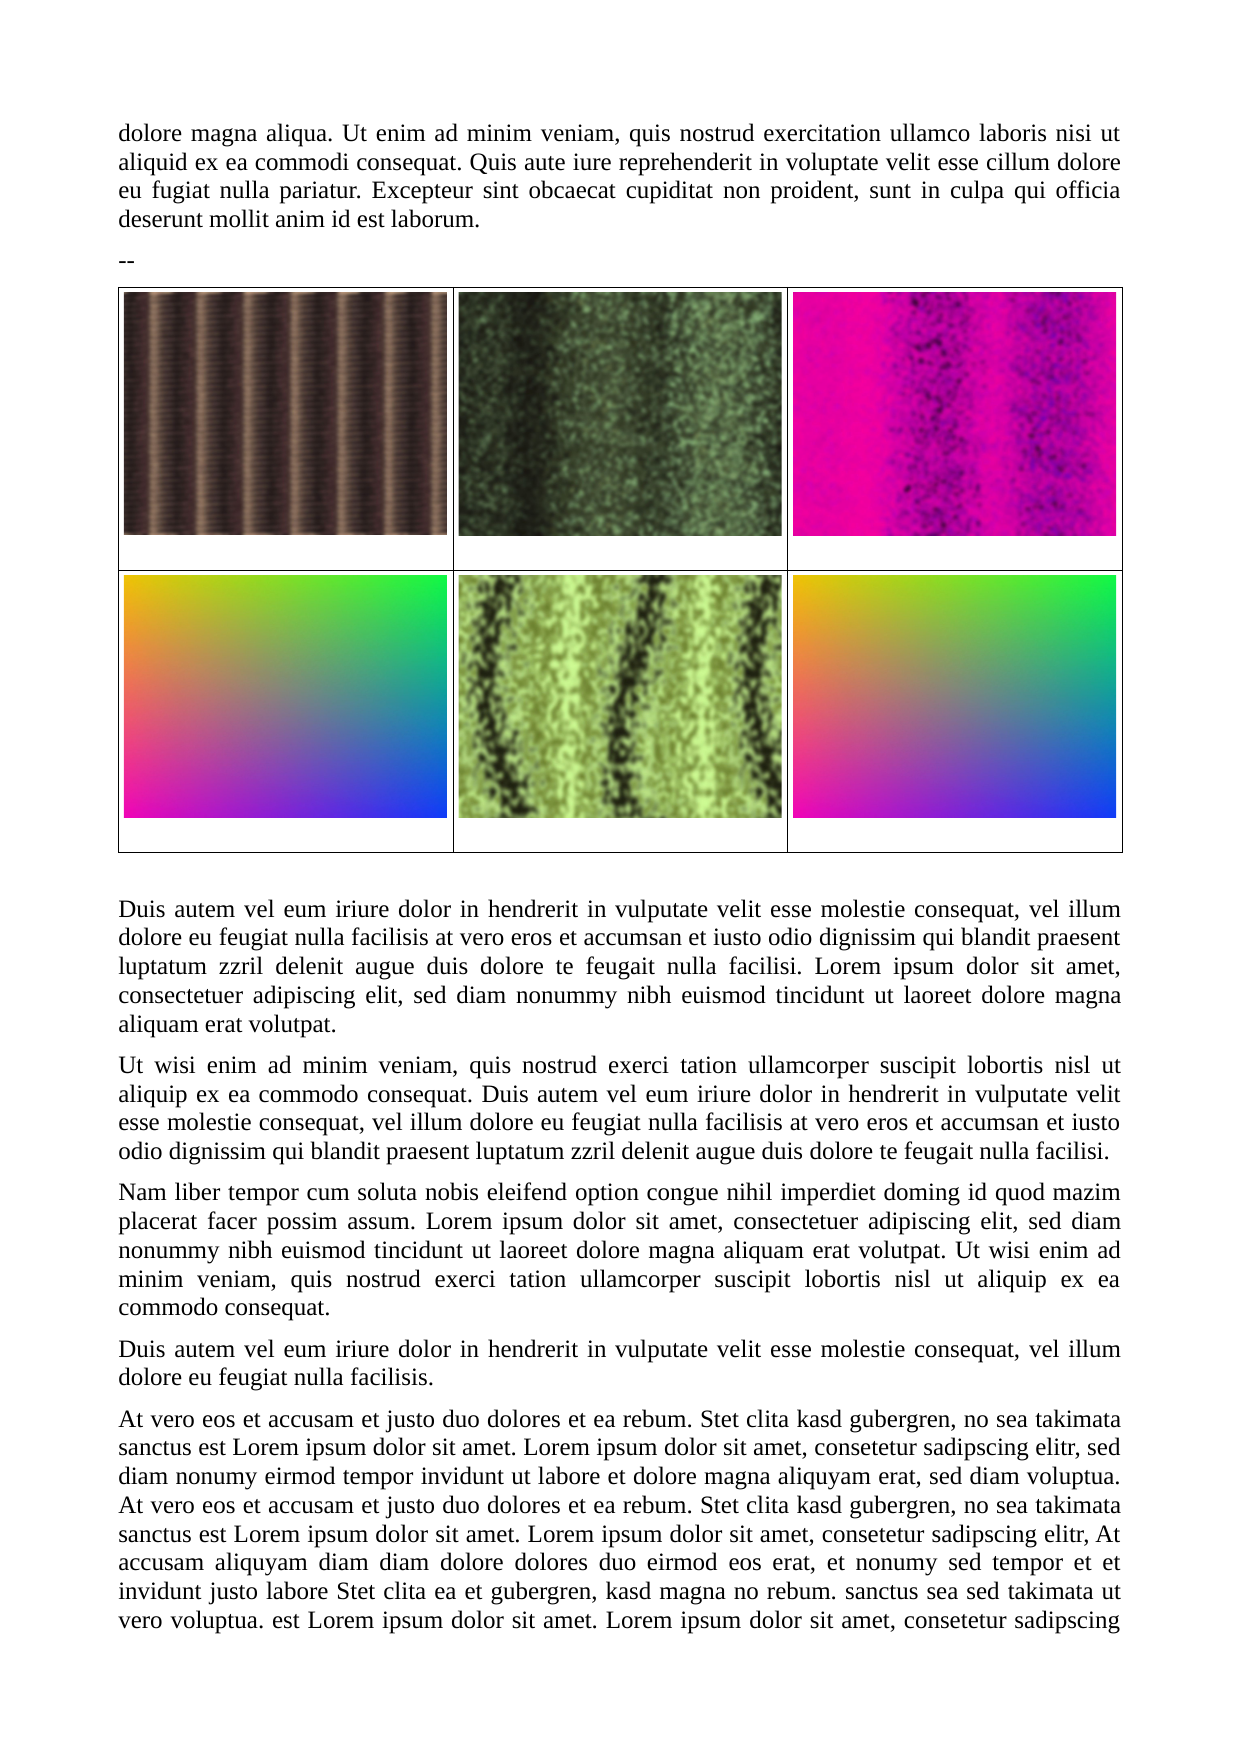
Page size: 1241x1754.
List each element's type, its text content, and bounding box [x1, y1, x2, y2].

picture [458, 292, 782, 536]
text Nam liber tempor cum soluta nobis eleifend option congue nihil imperdiet doming id quod mazim placerat facer possim assum. Lorem ipsum dolor sit amet, consectetuer adipiscing elit, sed diam nonummy nibh euismod tincidunt ut laoreet dolore magna aliquam erat volutpat. Ut wisi enim ad minim veniam, quis nostrud exerci tation ullamcorper suscipit lobortis nisl ut aliquip ex ea commodo consequat. [118, 1177, 1122, 1321]
table_cell [788, 571, 1122, 852]
picture [793, 575, 1117, 818]
text Ut wisi enim ad minim veniam, quis nostrud exerci tation ullamcorper suscipit lobortis nisl ut aliquip ex ea commodo consequat. Duis autem vel eum iriure dolor in hendrerit in vulputate velit esse molestie consequat, vel illum dolore eu feugiat nulla facilisis at vero eros et accumsan et iusto odio dignissim qui blandit praesent luptatum zzril delenit augue duis dolore te feugait nulla facilisi. [118, 1050, 1122, 1165]
text -- [118, 246, 1122, 274]
text At vero eos et accusam et justo duo dolores et ea rebum. Stet clita kasd gubergren, no sea takimata sanctus est Lorem ipsum dolor sit amet. Lorem ipsum dolor sit amet, consetetur sadipscing elitr, sed diam nonumy eirmod tempor invidunt ut labore et dolore magna aliquyam erat, sed diam voluptua. At vero eos et accusam et justo duo dolores et ea rebum. Stet clita kasd gubergren, no sea takimata sanctus est Lorem ipsum dolor sit amet. Lorem ipsum dolor sit amet, consetetur sadipscing elitr, At accusam aliquyam diam diam dolore dolores duo eirmod eos erat, et nonumy sed tempor et et invidunt justo labore Stet clita ea et gubergren, kasd magna no rebum. sanctus sea sed takimata ut vero voluptua. est Lorem ipsum dolor sit amet. Lorem ipsum dolor sit amet, consetetur sadipscing [118, 1404, 1122, 1634]
text Duis autem vel eum iriure dolor in hendrerit in vulputate velit esse molestie consequat, vel illum dolore eu feugiat nulla facilisis at vero eros et accumsan et iusto odio dignissim qui blandit praesent luptatum zzril delenit augue duis dolore te feugait nulla facilisi. Lorem ipsum dolor sit amet, consectetuer adipiscing elit, sed diam nonummy nibh euismod tincidunt ut laoreet dolore magna aliquam erat volutpat. [118, 894, 1122, 1037]
table_cell [119, 571, 453, 852]
table_cell [454, 571, 787, 852]
picture [458, 575, 782, 818]
picture [793, 292, 1117, 536]
table_header [119, 288, 453, 569]
picture [123, 575, 447, 818]
table_header [454, 288, 787, 569]
picture [123, 292, 447, 535]
text dolore magna aliqua. Ut enim ad minim veniam, quis nostrud exercitation ullamco laboris nisi ut aliquid ex ea commodi consequat. Quis aute iure reprehenderit in voluptate velit esse cillum dolore eu fugiat nulla pariatur. Excepteur sint obcaecat cupiditat non proident, sunt in culpa qui officia deserunt mollit anim id est laborum. [118, 118, 1122, 233]
table_header [788, 288, 1122, 569]
text Duis autem vel eum iriure dolor in hendrerit in vulputate velit esse molestie consequat, vel illum dolore eu feugiat nulla facilisis. [118, 1334, 1122, 1391]
